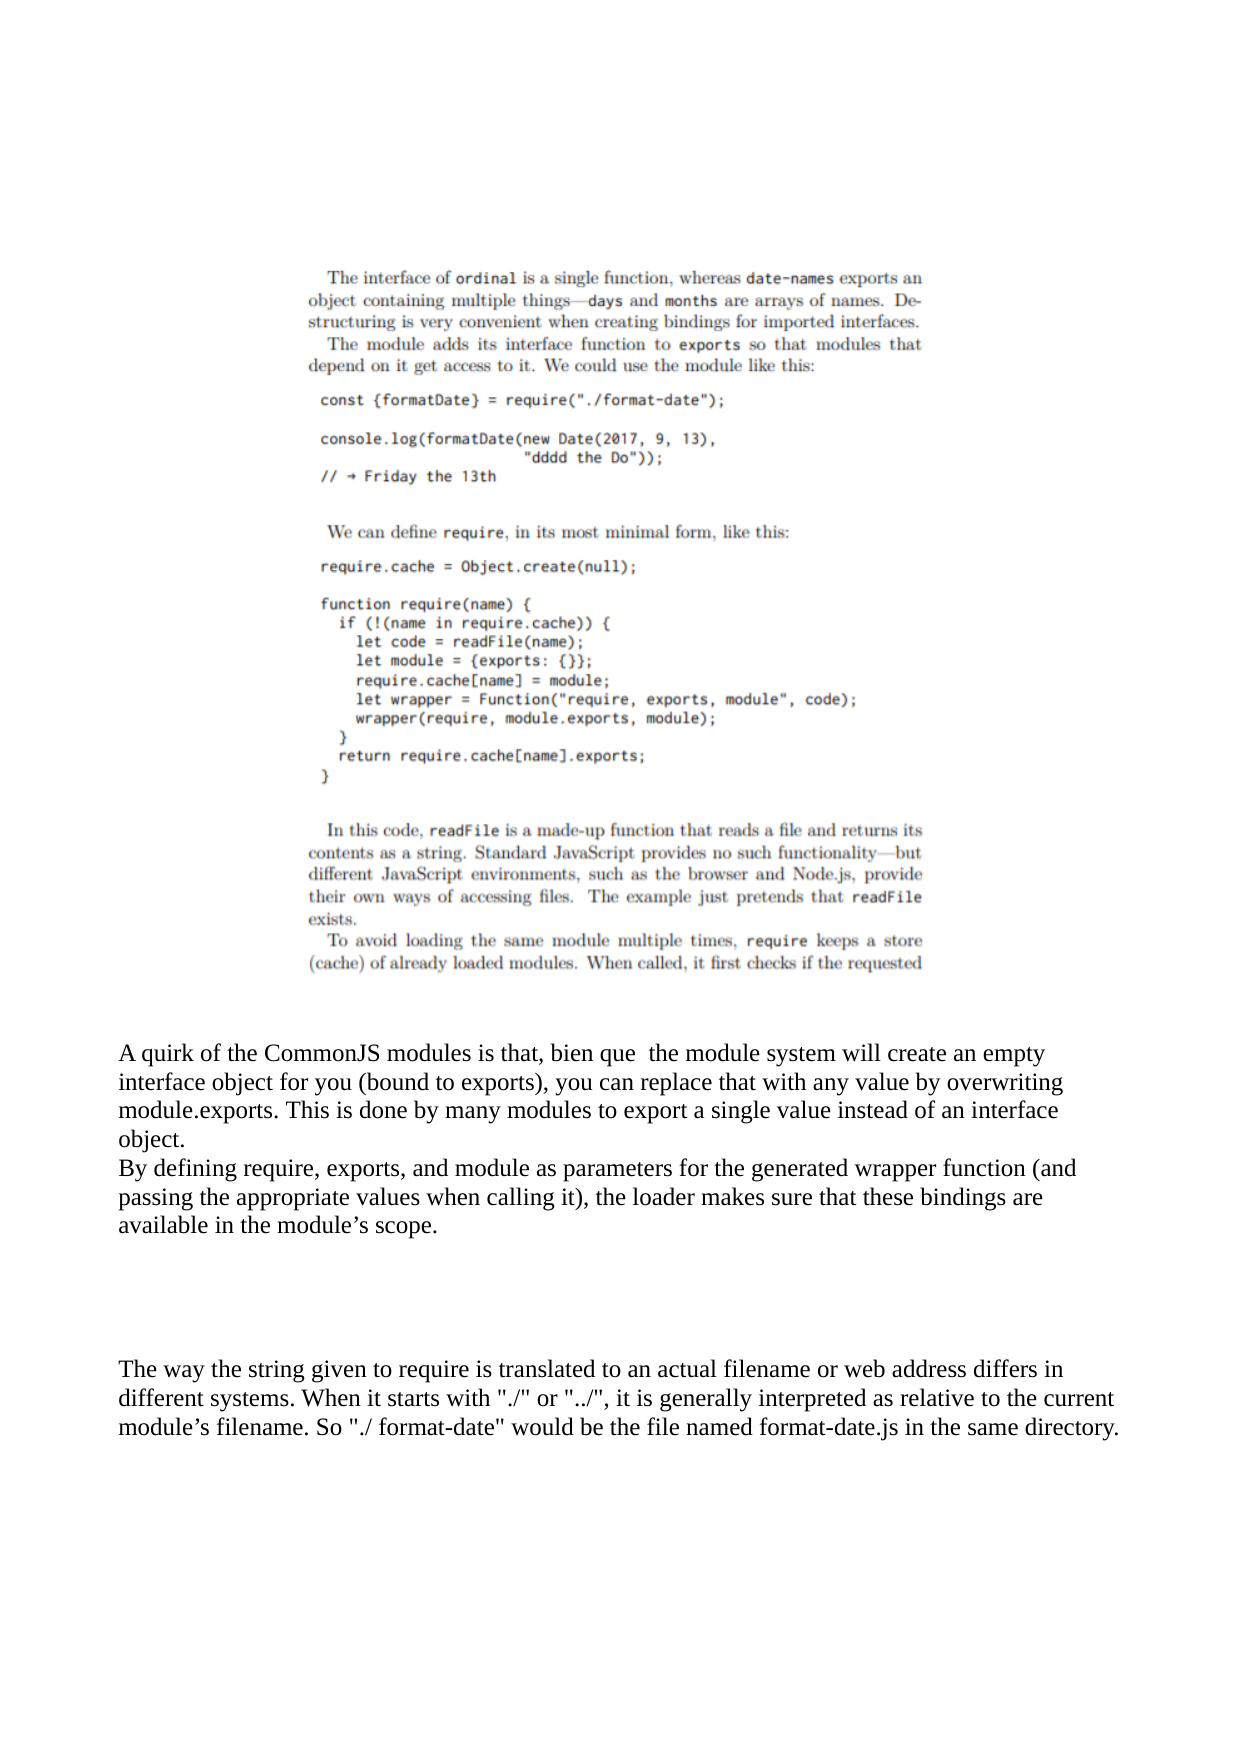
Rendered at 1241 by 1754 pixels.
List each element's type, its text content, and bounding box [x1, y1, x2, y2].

text The way the string given to require is translated to an actual filename or web address differs in different systems. When it starts with "./" or "../", it is generally interpreted as relative to the current module’s filename. So "./ format-date" would be the file named format-date.js in the same directory. [118, 1354, 1122, 1441]
text A quirk of the CommonJS modules is that, bien que the module system will create an empty interface object for you (bound to exports), you can replace that with any value by overwriting module.exports. This is done by many modules to export a single value instead of an interface object. [118, 1038, 1122, 1153]
text By defining require, exports, and module as parameters for the generated wrapper function (and passing the appropriate values when calling it), the loader makes sure that these bindings are available in the module’s scope. [118, 1153, 1122, 1239]
picture [294, 261, 946, 987]
